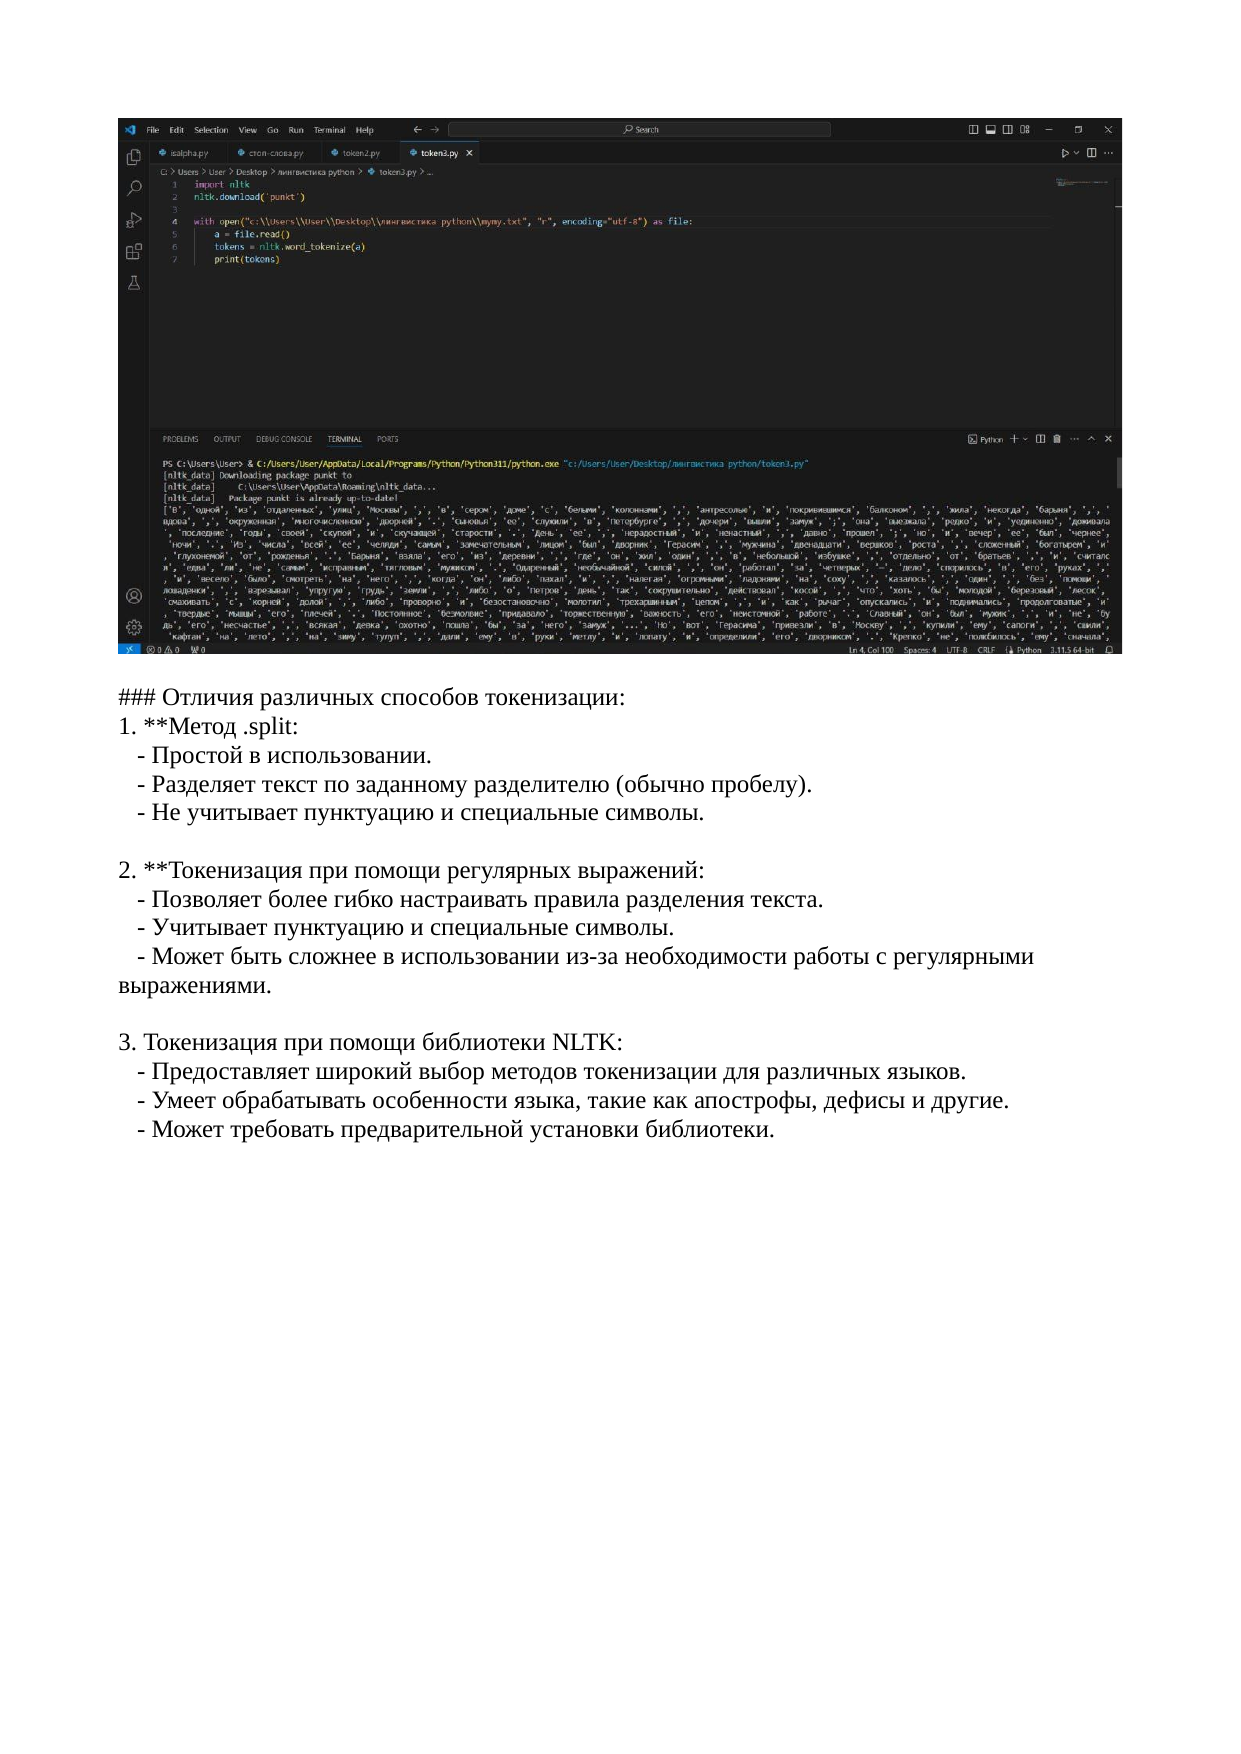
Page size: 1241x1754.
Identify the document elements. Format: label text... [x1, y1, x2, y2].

text 3. Токенизация при помощи библиотеки NLTK: [118, 1027, 1122, 1056]
text - Позволяет более гибко настраивать правила разделения текста. [118, 884, 1122, 912]
text - Предоставляет широкий выбор методов токенизации для различных языков. [118, 1056, 1122, 1085]
text 2. **Токенизация при помощи регулярных выражений: [118, 855, 1122, 884]
text - Может быть сложнее в использовании из-за необходимости работы с регулярными выражениями. [118, 941, 1122, 999]
text - Учитывает пунктуацию и специальные символы. [118, 912, 1122, 941]
text ### Отличия различных способов токенизации: [118, 682, 1122, 711]
text - Простой в использовании. [118, 740, 1122, 769]
picture [118, 118, 1123, 654]
text - Умеет обрабатывать особенности языка, такие как апострофы, дефисы и другие. [118, 1085, 1122, 1114]
text - Не учитывает пунктуацию и специальные символы. [118, 797, 1122, 826]
text - Может требовать предварительной установки библиотеки. [118, 1114, 1122, 1142]
text 1. **Метод .split: [118, 711, 1122, 740]
text - Разделяет текст по заданному разделителю (обычно пробелу). [118, 769, 1122, 797]
